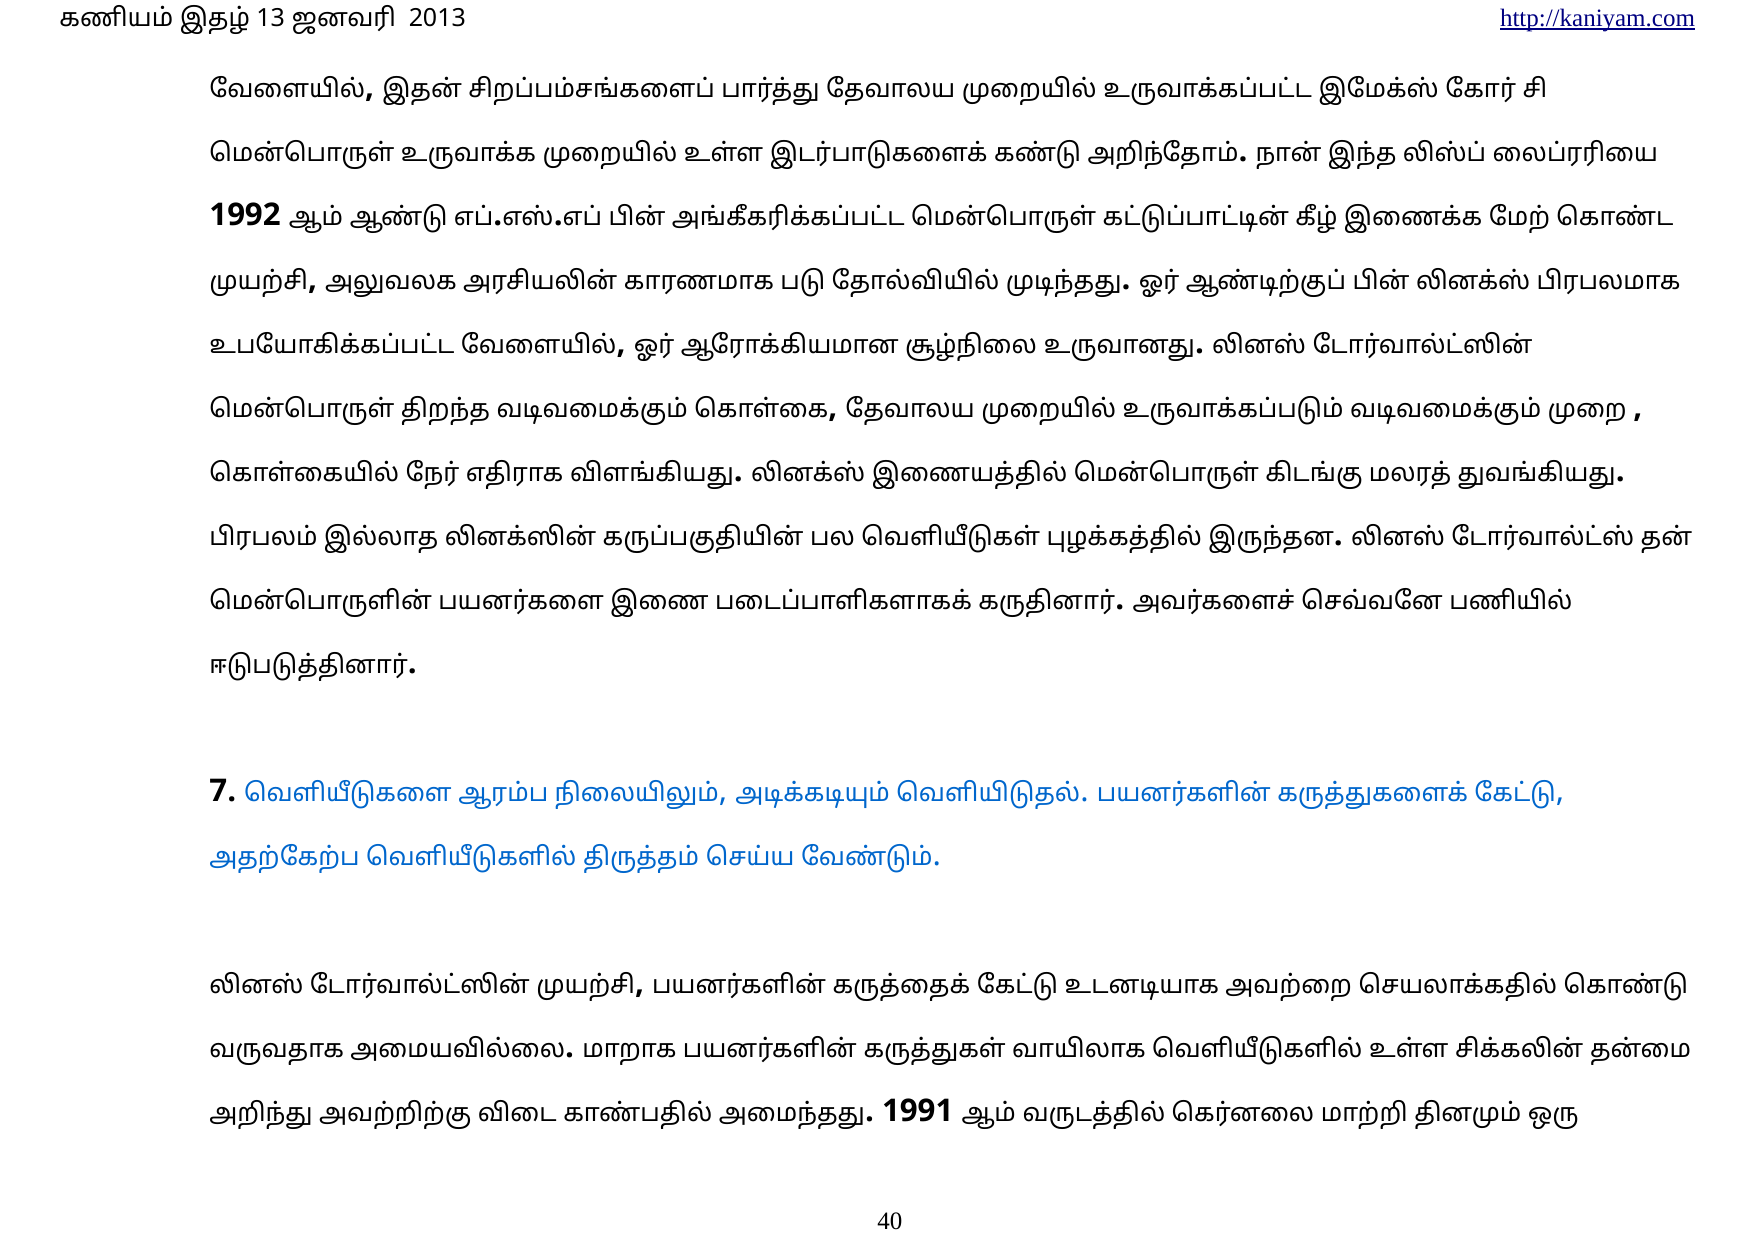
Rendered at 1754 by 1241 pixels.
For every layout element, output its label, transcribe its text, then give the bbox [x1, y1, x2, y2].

text வேளையில், இதன் சிறப்பம்சங்களைப் பார்த்து தேவாலய முறையில் உருவாக்கப்பட்ட இமேக்ஸ் கோர் சி மென்பொருள் உருவாக்க முறையில் உள்ள இடர்பாடுகளைக் கண்டு அறிந்தோம். நான் இந்த லிஸ்ப் லைப்ரரியை 1992 ஆம் ஆண்டு எப்.எஸ்.எப் பின் அங்கீகரிக்கப்பட்ட மென்பொருள் கட்டுப்பாட்டின் கீழ் இணைக்க மேற் கொண்ட முயற்சி, அலுவலக அரசியலின் காரணமாக படு தோல்வியில் முடிந்தது. ஓர் ஆண்டிற்குப் பின் லினக்ஸ் பிரபலமாக உபயோகிக்கப்பட்ட வேளையில், ஓர் ஆரோக்கியமான சூழ்நிலை உருவானது. லினஸ் டோர்வால்ட்ஸின் மென்பொருள் திறந்த வடிவமைக்கும் கொள்கை, தேவாலய முறையில் உருவாக்கப்படும் வடிவமைக்கும் முறை , கொள்கையில் நேர் எதிராக விளங்கியது. லினக்ஸ் இணையத்தில் மென்பொருள் கிடங்கு மலரத் துவங்கியது. பிரபலம் இல்லாத லினக்ஸின் கருப்பகுதியின் பல வெளியீடுகள் புழக்கத்தில் இருந்தன. லினஸ் டோர்வால்ட்ஸ் தன் மென்பொருளின் பயனர்களை இணை படைப்பாளிகளாகக் கருதினார். அவர்களைச் செவ்வனே பணியில் ஈடுபடுத்தினார். 7. வெளியீடுகளை ஆரம்ப நிலையிலும், அடிக்கடியும் வெளியிடுதல். பயனர்களின் கருத்துகளைக் கேட்டு, அதற்கேற்ப வெளியீடுகளில் திருத்தம் செய்ய வேண்டும். லினஸ் டோர்வால்ட்ஸின் முயற்சி, பயனர்களின் கருத்தைக் கேட்டு உடனடியாக அவற்றை செயலாக்கதில் கொண்டு வருவதாக அமையவில்லை. மாறாக பயனர்களின் கருத்துகள் வாயிலாக வெளியீடுகளில் உள்ள சிக்கலின் தன்மை அறிந்து அவற்றிற்கு விடை காண்பதில் அமைந்தது. 1991 ஆம் வருடத்தில் கெர்னலை மாற்றி தினமும் ஒரு [209, 64, 1695, 1130]
